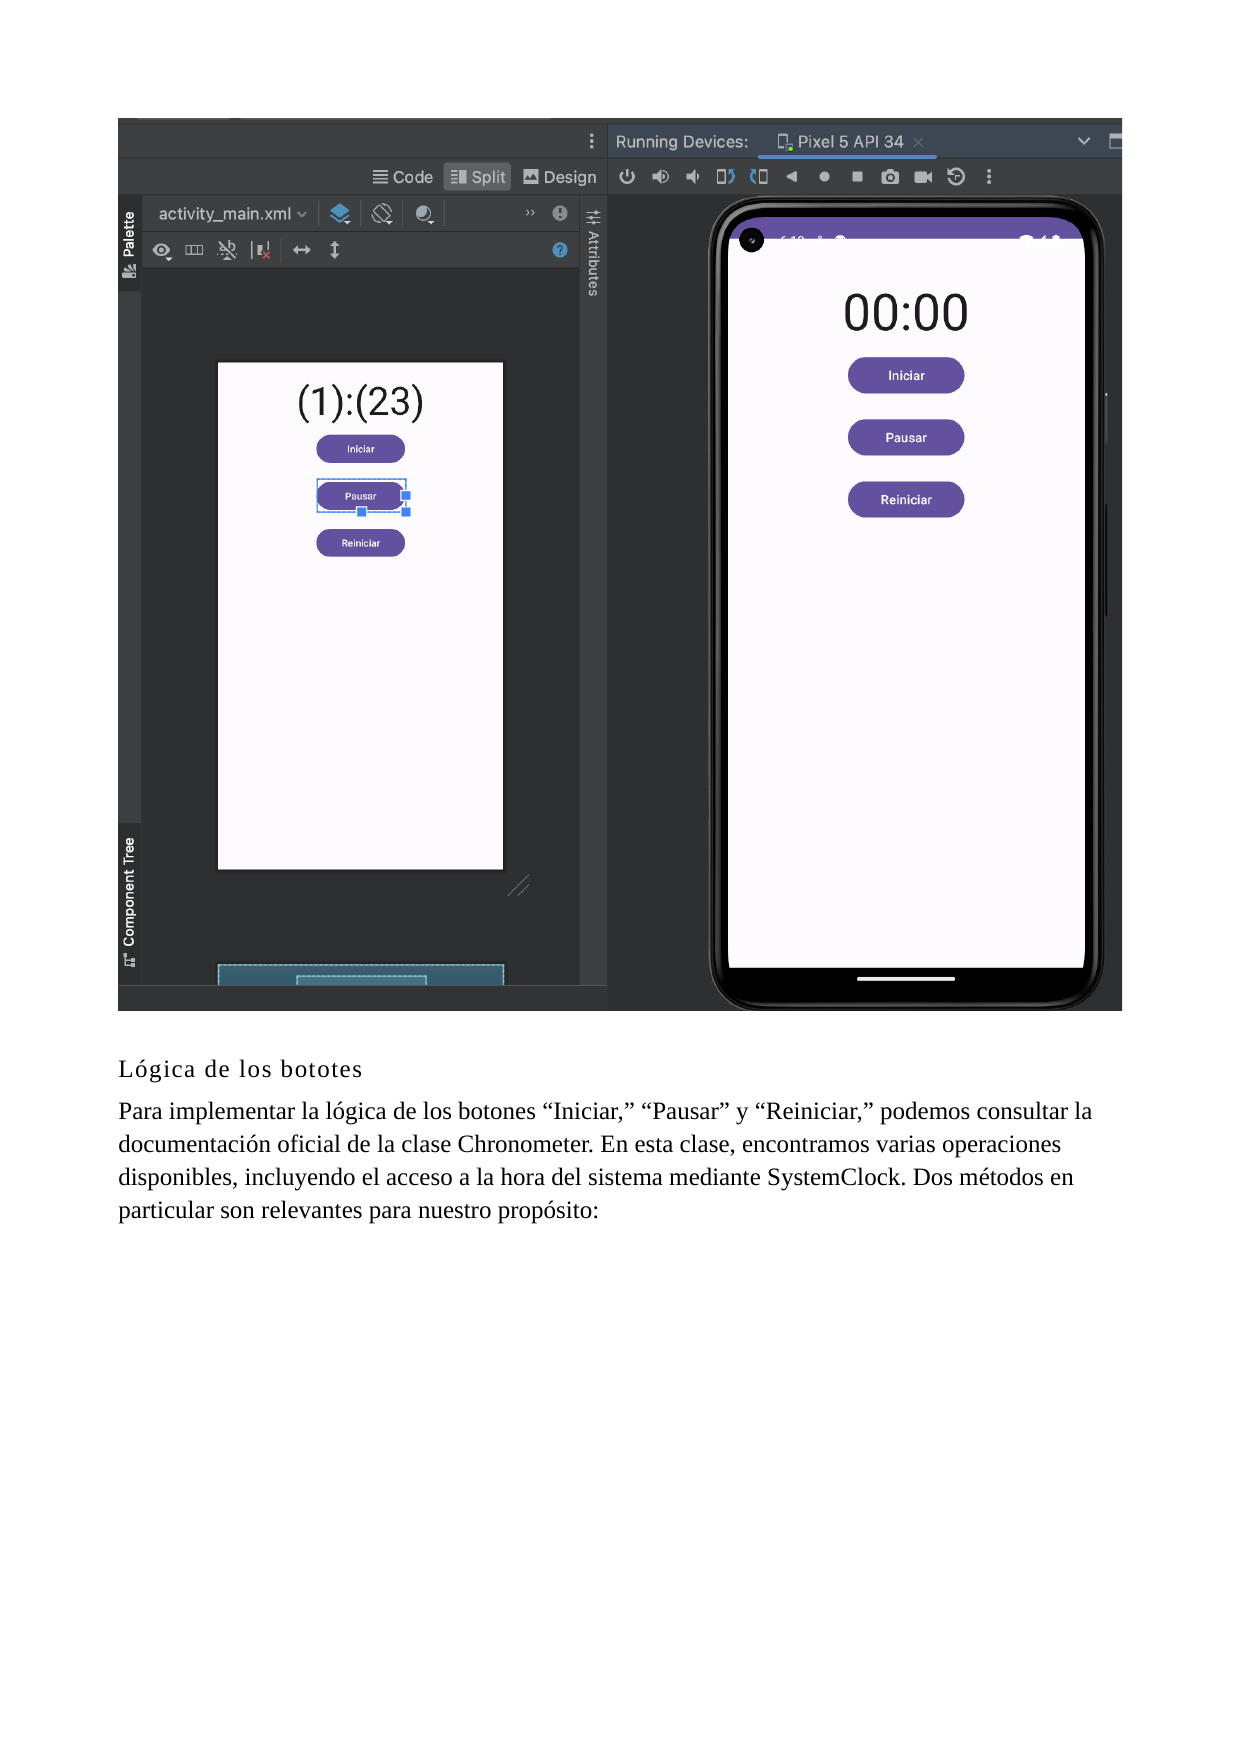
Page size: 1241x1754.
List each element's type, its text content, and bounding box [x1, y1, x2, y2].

subtitle Lógica de los bototes [118, 1054, 1122, 1083]
picture [118, 118, 1123, 1011]
text Para implementar la lógica de los botones “Iniciar,” “Pausar” y “Reiniciar,” podemos consultar la documentación oficial de la clase Chronometer. En esta clase, encontramos varias operaciones disponibles, incluyendo el acceso a la hora del sistema mediante SystemClock. Dos métodos en particular son relevantes para nuestro propósito: [118, 1096, 1122, 1224]
